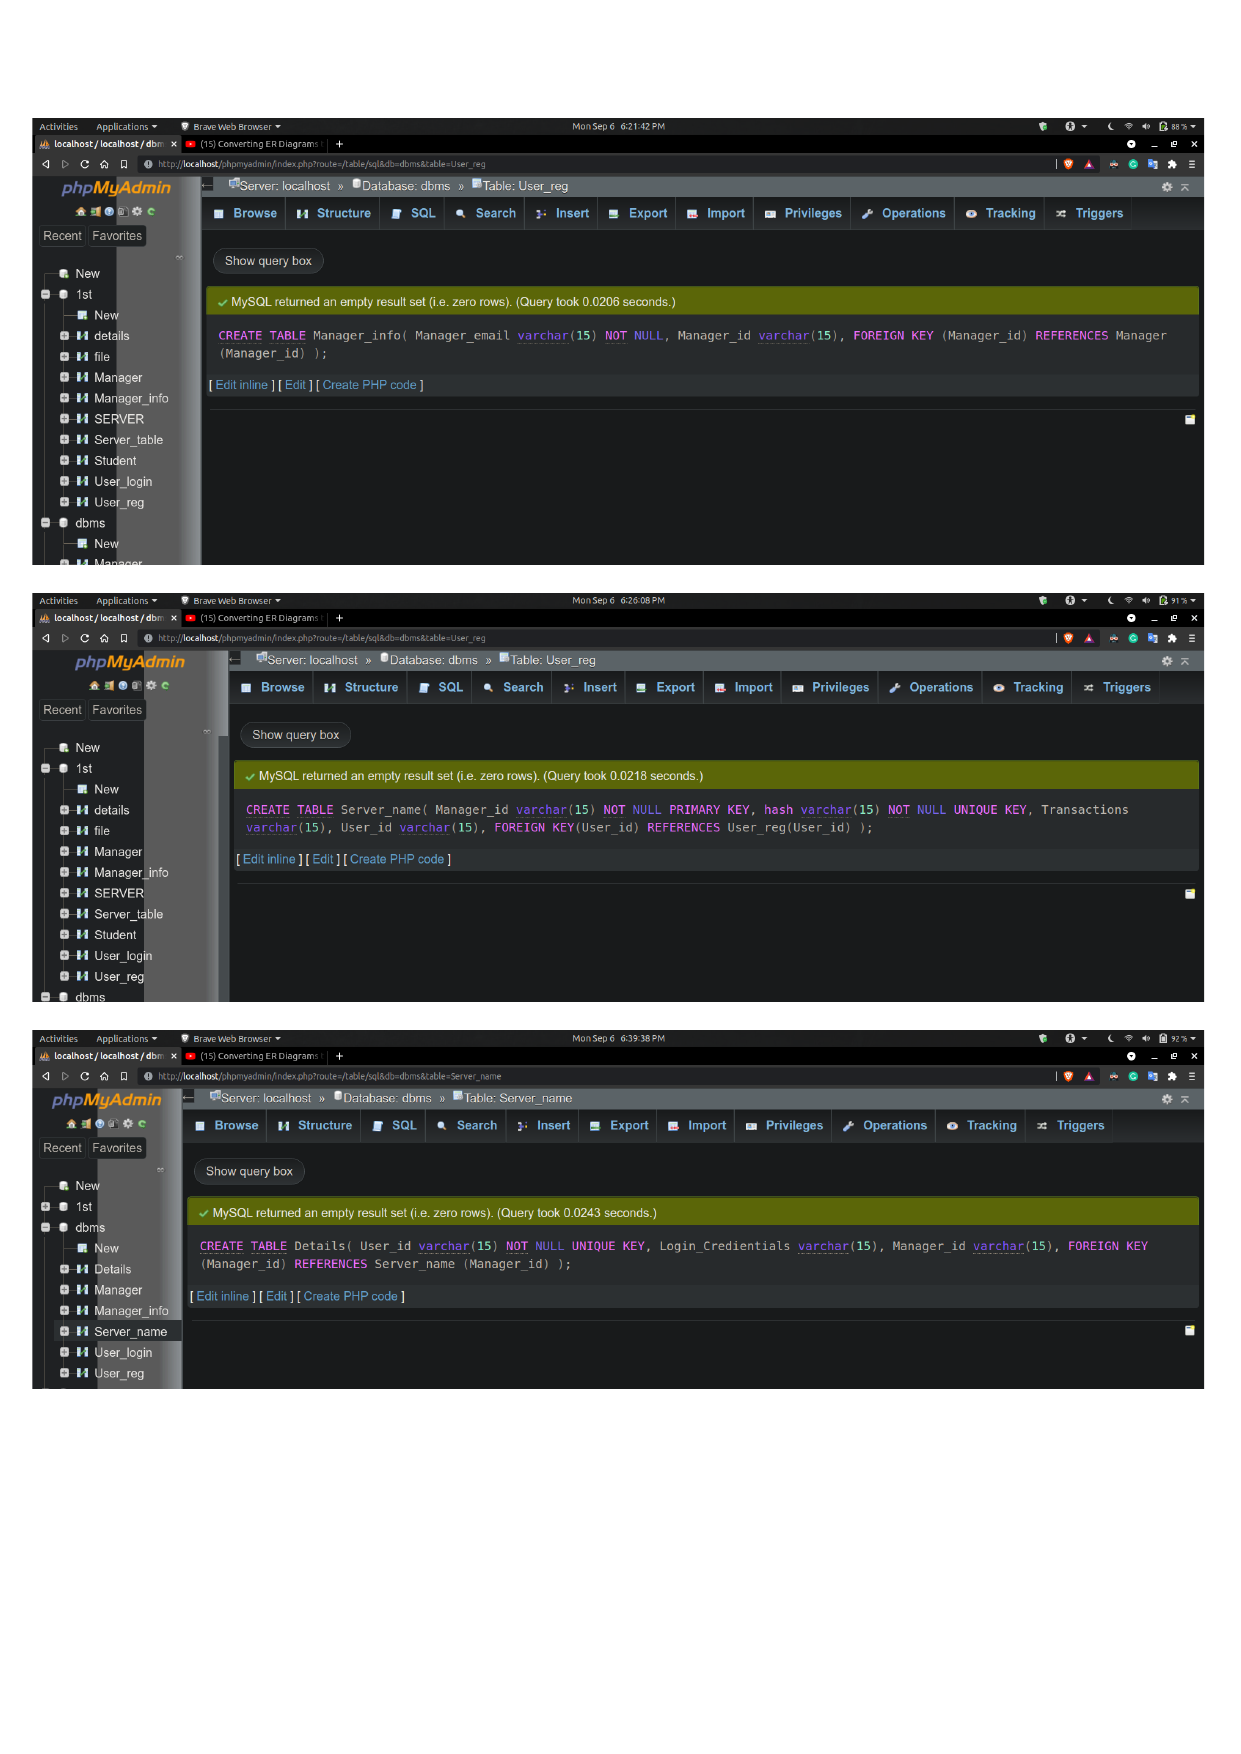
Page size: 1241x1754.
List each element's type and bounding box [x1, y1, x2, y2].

picture [32, 1030, 1205, 1389]
picture [32, 118, 1205, 565]
picture [32, 593, 1205, 1002]
